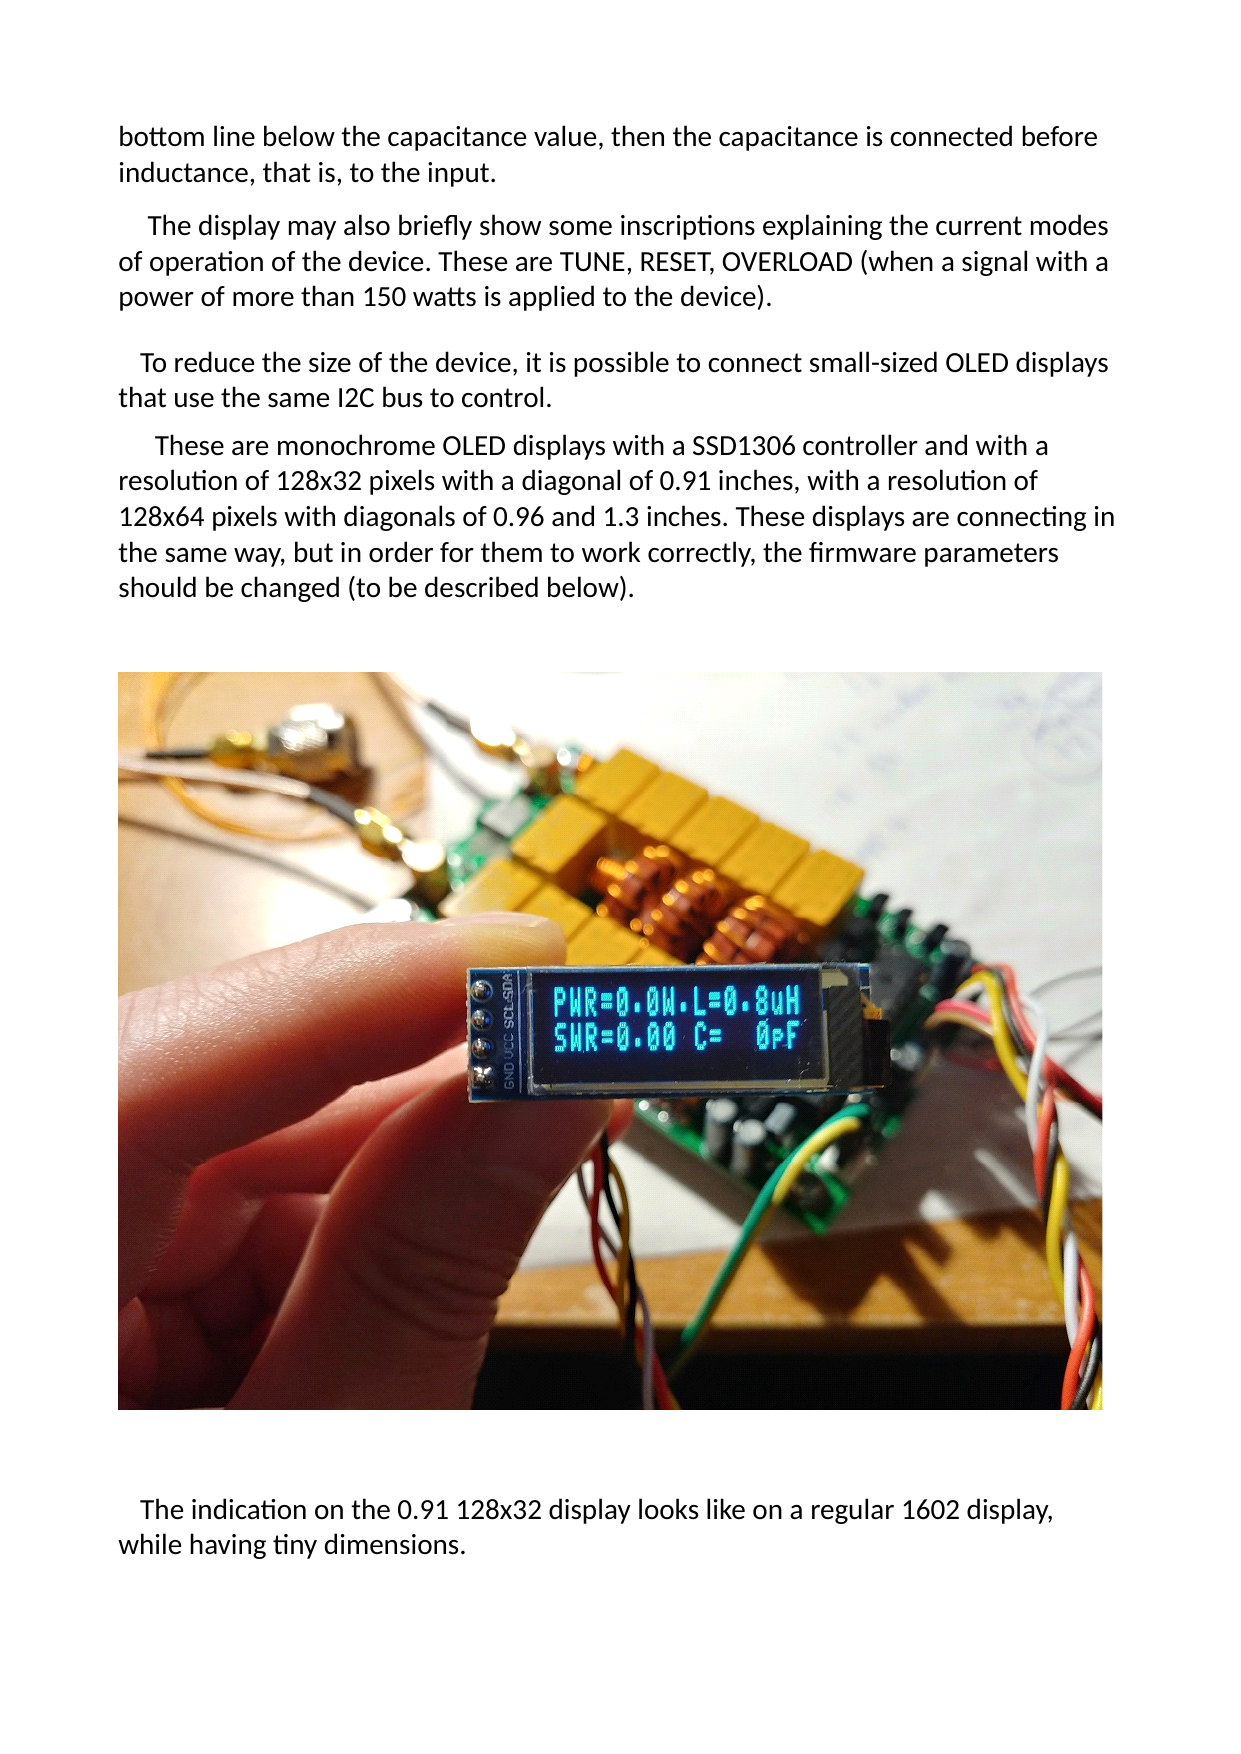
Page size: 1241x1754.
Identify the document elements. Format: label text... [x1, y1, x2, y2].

text The display may also briefly show some inscriptions explaining the current modes of operation of the device. These are TUNE, RESET, OVERLOAD (when a signal with a power of more than 150 watts is applied to the device). [118, 207, 1122, 314]
text These are monochrome OLED displays with a SSD1306 controller and with a resolution of 128x32 pixels with a diagonal of 0.91 inches, with a resolution of 128x64 pixels with diagonals of 0.96 and 1.3 inches. These displays are connecting in the same way, but in order for them to work correctly, the firmware parameters should be changed (to be described below). [118, 427, 1122, 605]
text The indication on the 0.91 128x32 display looks like on a regular 1602 display, while having tiny dimensions. [118, 1491, 1122, 1592]
text bottom line below the capacitance value, then the capacitance is connected before inductance, that is, to the input. [118, 118, 1122, 189]
text To reduce the size of the device, it is possible to connect small-sized OLED displays that use the same I2C bus to control. [118, 344, 1122, 415]
